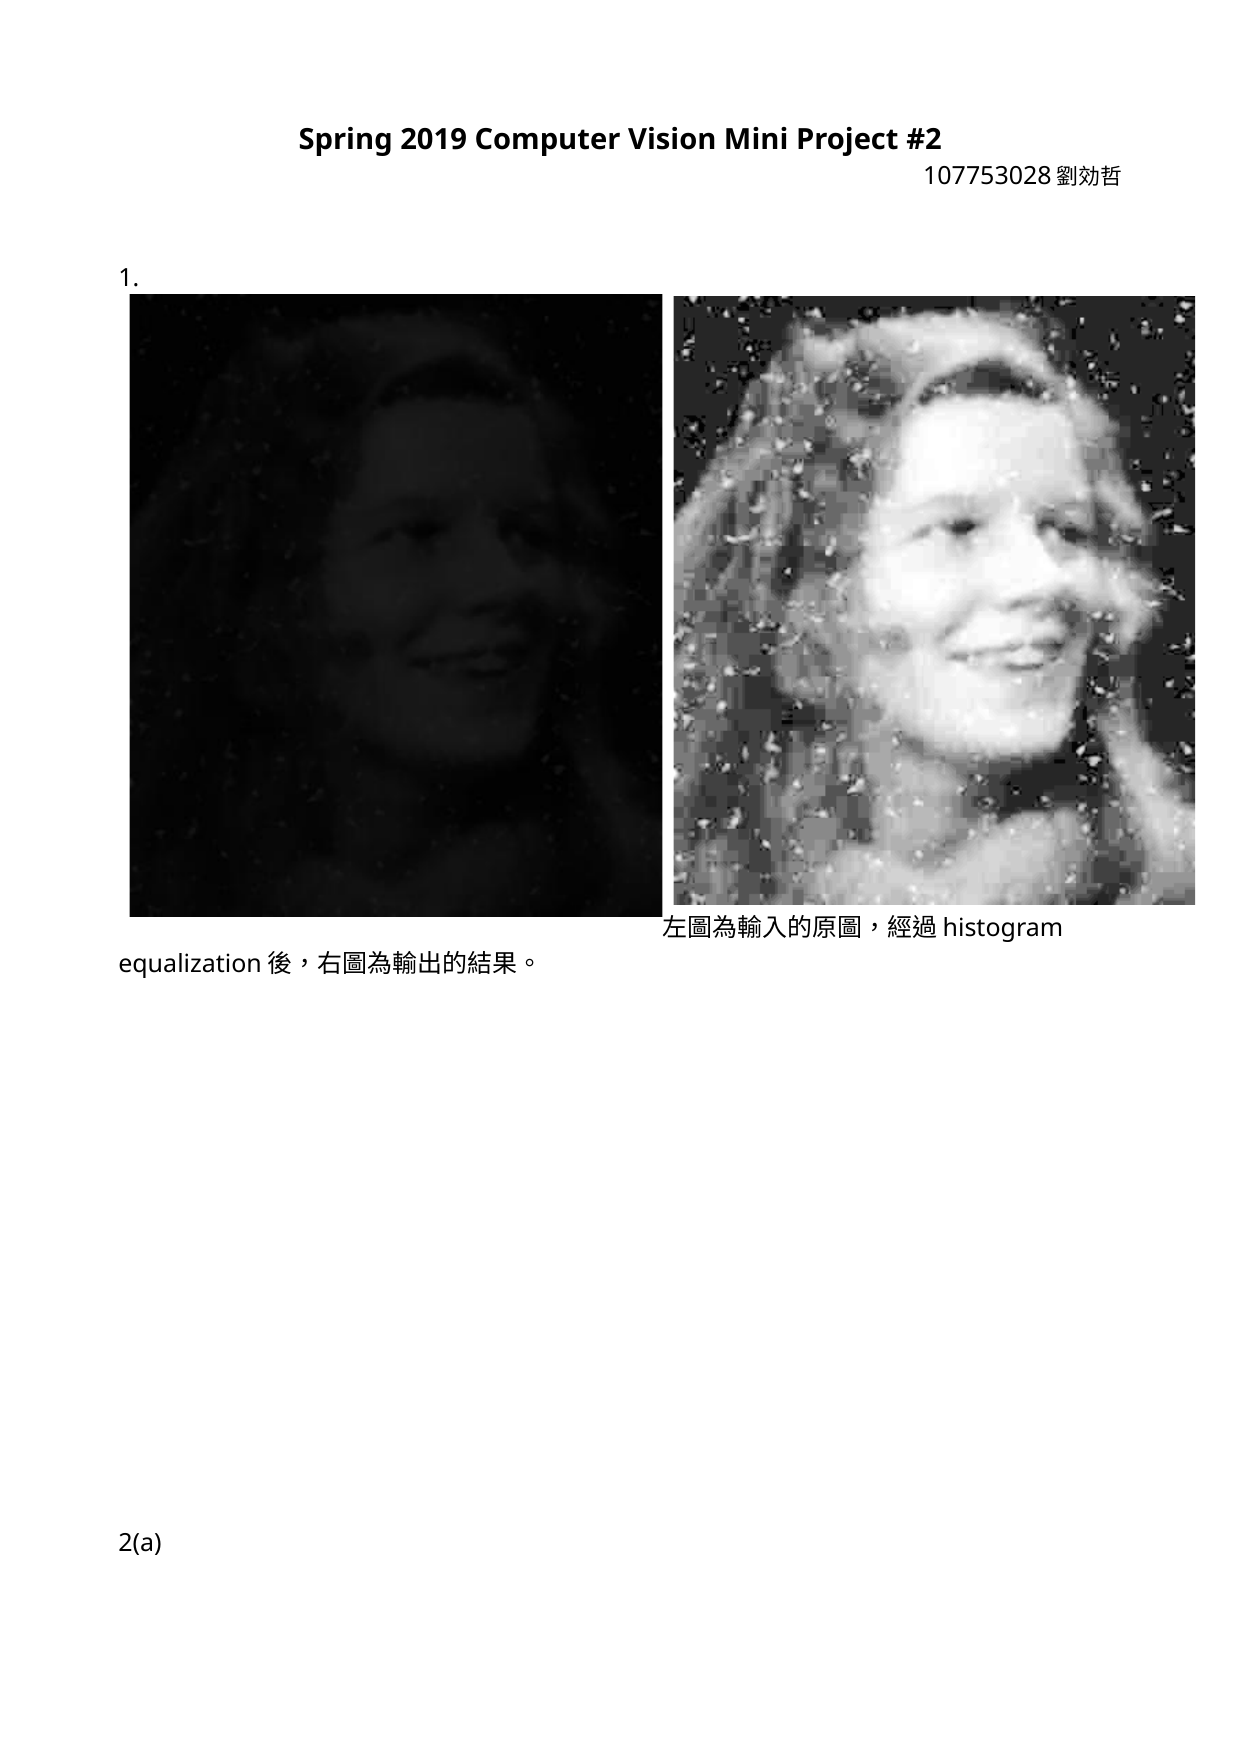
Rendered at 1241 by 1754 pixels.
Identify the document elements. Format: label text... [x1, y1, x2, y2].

text 1. [118, 260, 1122, 294]
text 左圖為輸入的原圖，經過histogram equalization後，右圖為輸出的結果。 [118, 907, 1122, 980]
text Spring 2019 Computer Vision Mini Project #2 [118, 118, 1122, 158]
picture [673, 296, 1196, 905]
text 2(a) [118, 1525, 1122, 1559]
text 107753028劉効哲 [118, 158, 1122, 192]
picture [129, 294, 663, 917]
